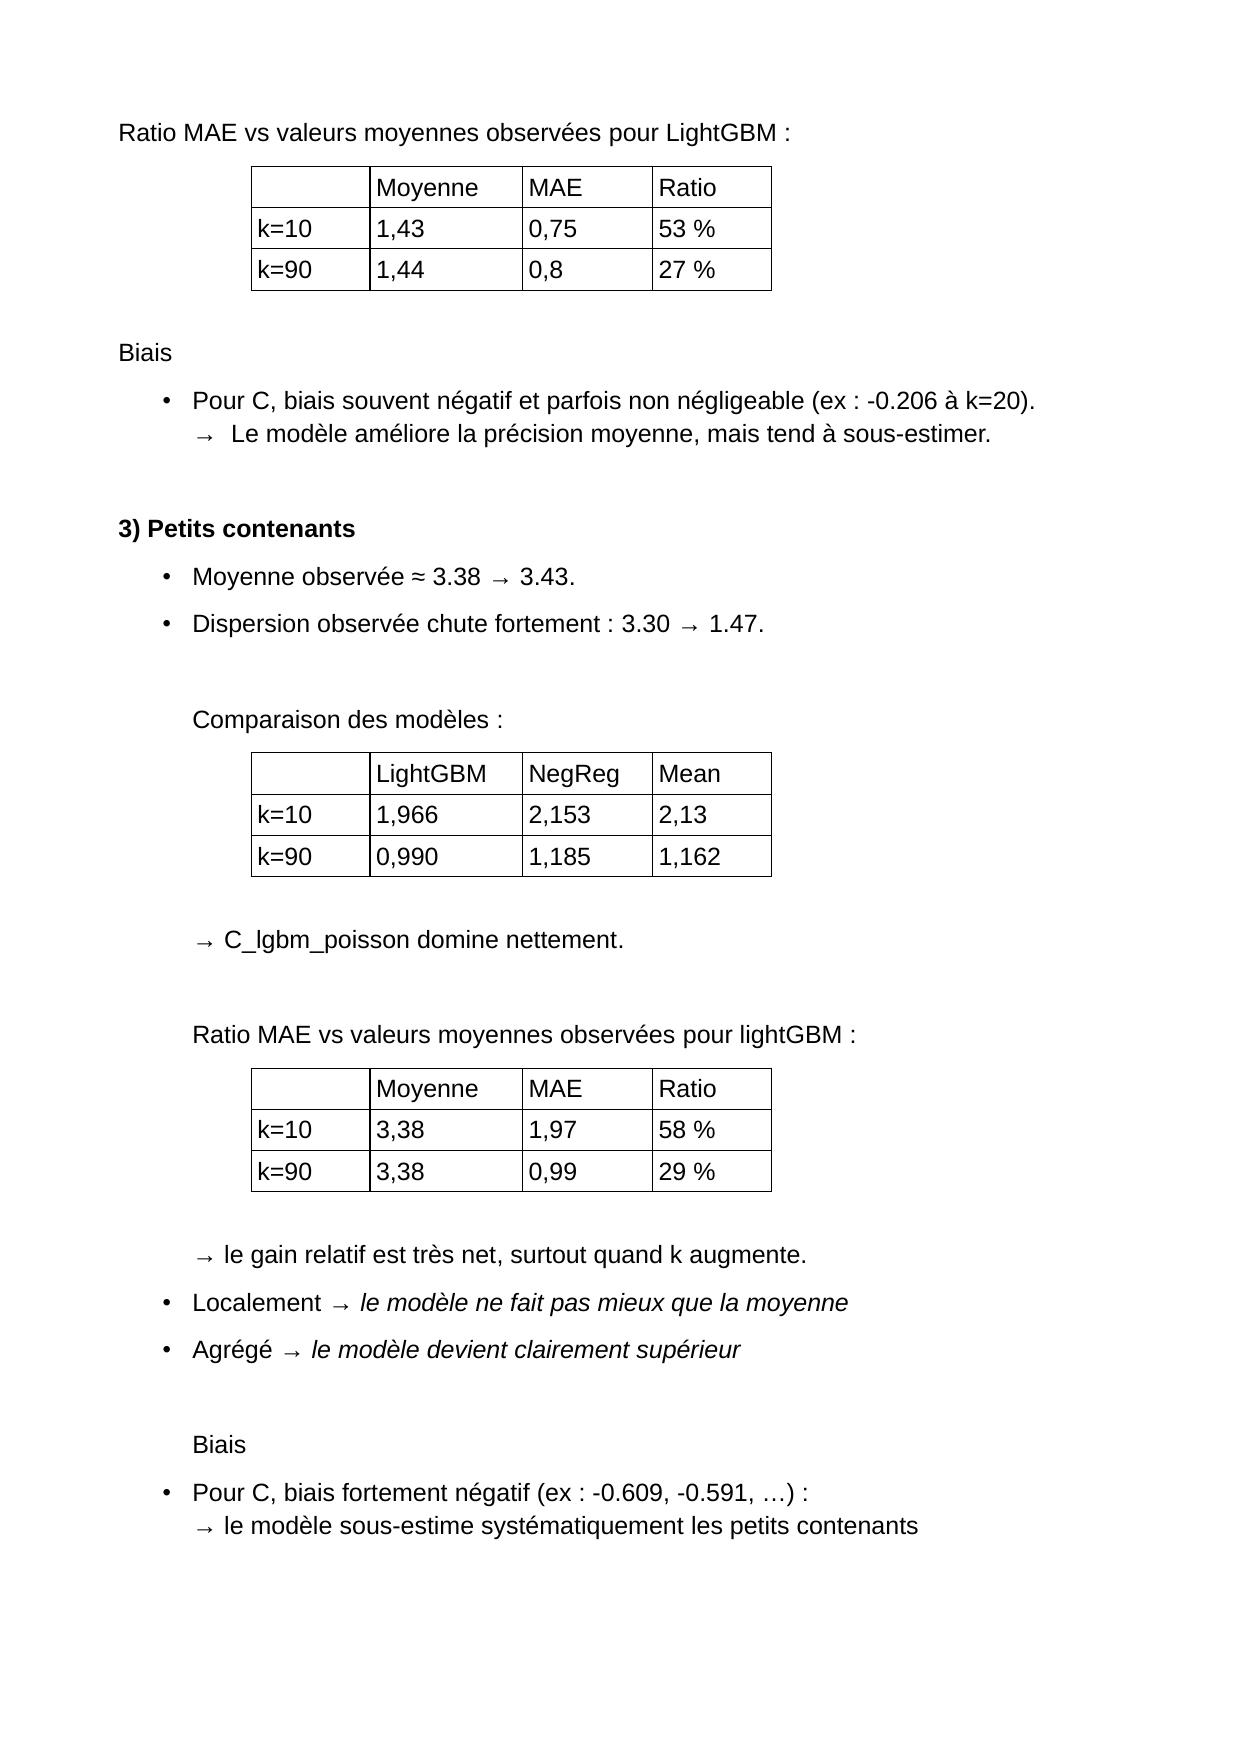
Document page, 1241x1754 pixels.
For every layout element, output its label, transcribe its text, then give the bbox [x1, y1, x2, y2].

list Comparaison des modèles : [162, 705, 1122, 733]
table_cell 1,43 [371, 208, 522, 248]
table_header Ratio [653, 1069, 771, 1109]
table_cell 1,966 [371, 795, 522, 835]
table_cell 0,75 [523, 208, 652, 248]
subtitle 3) Petits contenants [118, 514, 1122, 543]
table_cell k=10 [252, 795, 369, 835]
table_cell k=10 [252, 1110, 369, 1150]
table_cell 29 % [653, 1151, 771, 1191]
table_cell 1,97 [523, 1110, 652, 1150]
text → le gain relatif est très net, surtout quand k augmente. [118, 1240, 1122, 1269]
table_header MAE [523, 1069, 652, 1109]
table_header [252, 1069, 369, 1109]
table_header Moyenne [371, 1069, 522, 1109]
table_header NegReg [523, 753, 652, 793]
text → C_lgbm_poisson domine nettement. [118, 925, 1122, 953]
table_header [252, 753, 369, 793]
list Moyenne observée ≈ 3.38 → 3.43. [162, 562, 1122, 591]
text Ratio MAE vs valeurs moyennes observées pour LightGBM : [118, 118, 1122, 147]
table_cell k=90 [252, 249, 369, 289]
table_cell 1,44 [371, 249, 522, 289]
subtitle Biais [118, 338, 1122, 367]
table_cell 3,38 [371, 1151, 522, 1191]
table_cell 3,38 [371, 1110, 522, 1150]
table_cell 0,99 [523, 1151, 652, 1191]
table_cell 2,13 [653, 795, 771, 835]
table_cell 27 % [653, 249, 771, 289]
table_cell 0,8 [523, 249, 652, 289]
table_cell 0,990 [371, 836, 522, 876]
table_header Moyenne [371, 167, 522, 207]
list Agrégé → le modèle devient clairement supérieur [162, 1335, 1122, 1364]
subtitle Biais [118, 1431, 1122, 1459]
table_header LightGBM [371, 753, 522, 793]
table_cell 53 % [653, 208, 771, 248]
table_cell 1,162 [653, 836, 771, 876]
table_cell k=90 [252, 836, 369, 876]
list Pour C, biais fortement négatif (ex : -0.609, -0.591, …) : → le modèle sous-estime systématiquement les petits contenants [162, 1478, 1122, 1540]
table_header Mean [653, 753, 771, 793]
table_header MAE [523, 167, 652, 207]
table_header [252, 167, 369, 207]
table_cell 58 % [653, 1110, 771, 1150]
table_cell k=10 [252, 208, 369, 248]
table_cell 1,185 [523, 836, 652, 876]
list Localement → le modèle ne fait pas mieux que la moyenne [162, 1287, 1122, 1316]
list Pour C, biais souvent négatif et parfois non négligeable (ex : -0.206 à k=20). → Le modèle améliore la précision moyenne, mais tend à sous-estimer. [162, 386, 1122, 448]
table_cell k=90 [252, 1151, 369, 1191]
table_cell 2,153 [523, 795, 652, 835]
list Dispersion observée chute fortement : 3.30 → 1.47. [162, 609, 1122, 638]
table_header Ratio [653, 167, 771, 207]
text Ratio MAE vs valeurs moyennes observées pour lightGBM : [118, 1020, 1122, 1049]
